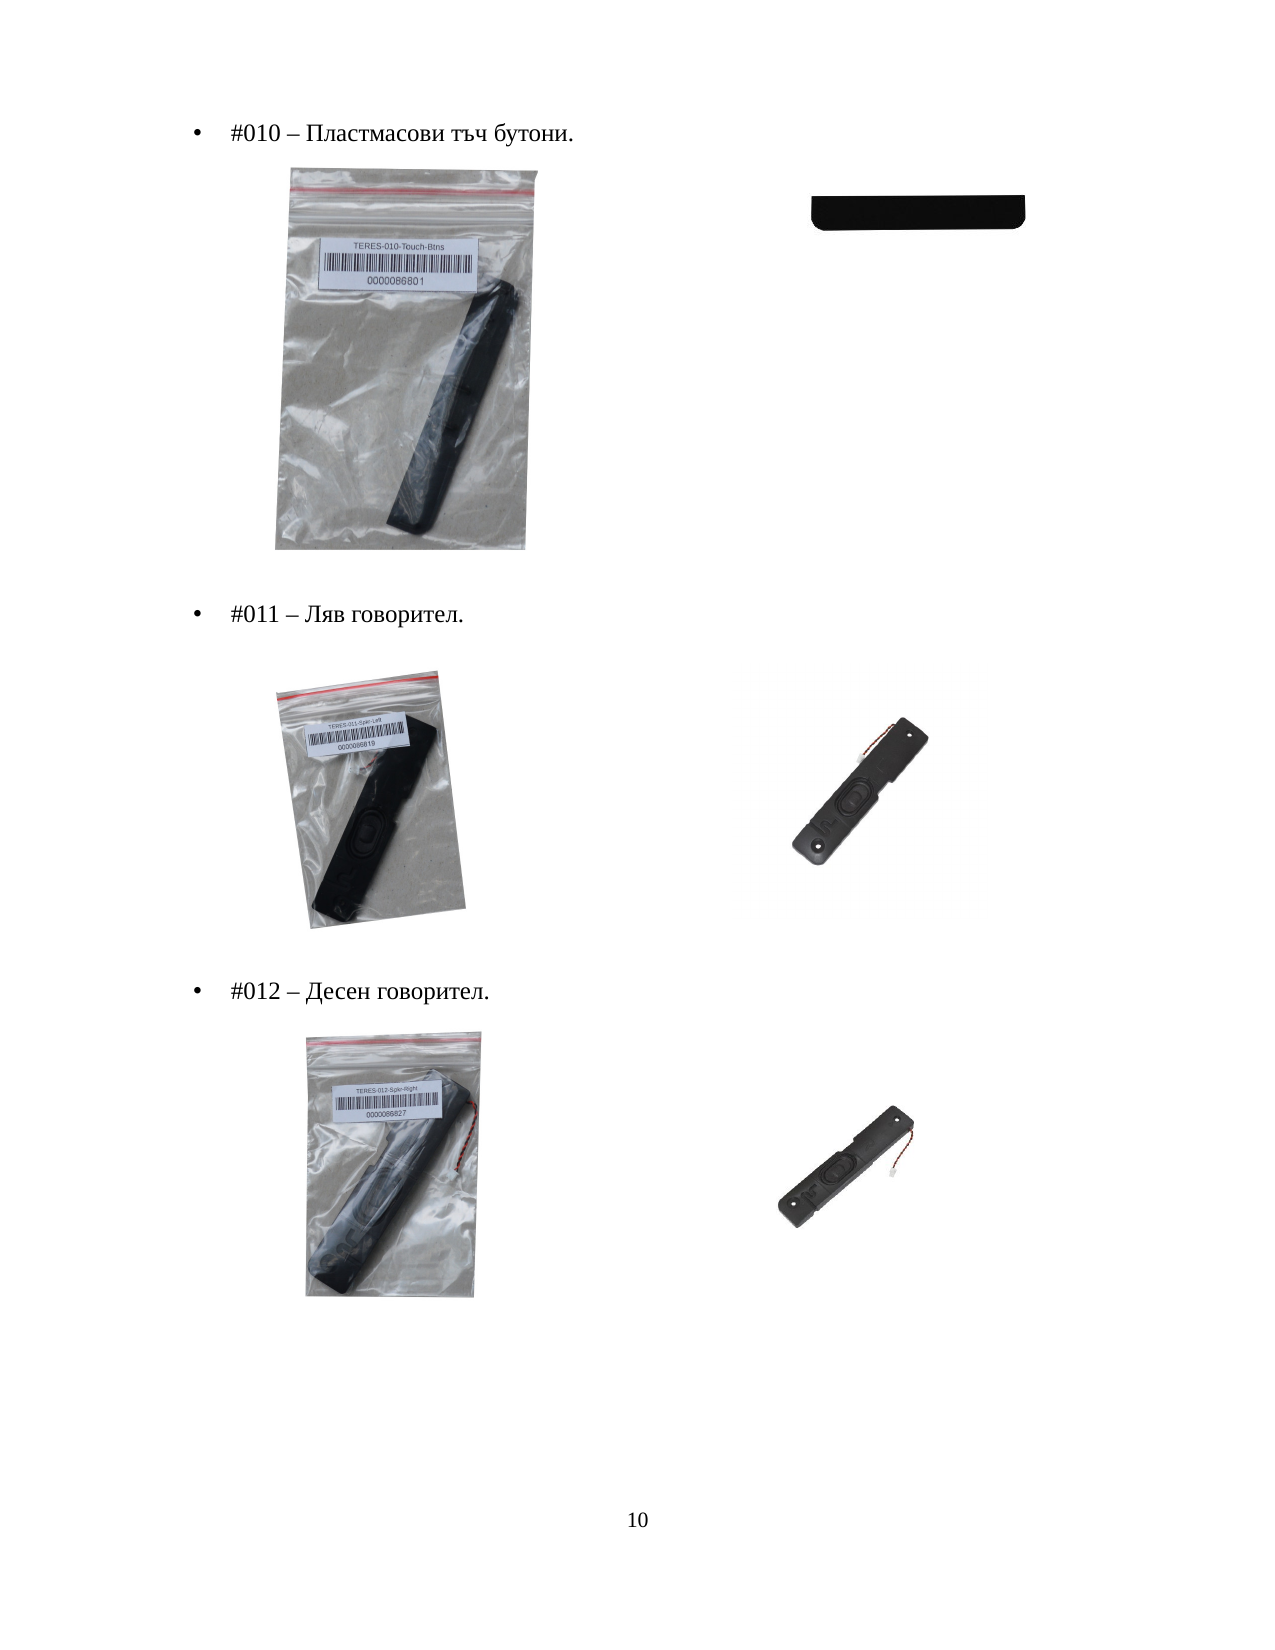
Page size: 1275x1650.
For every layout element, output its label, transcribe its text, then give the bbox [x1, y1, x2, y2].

picture [717, 1053, 959, 1279]
picture [732, 663, 988, 919]
list #010 – Пластмасови тъч бутони. [193, 118, 1157, 147]
picture [270, 663, 471, 936]
picture [206, 158, 607, 559]
picture [293, 1024, 494, 1305]
list #012 – Десен говорител. [193, 976, 1157, 1005]
picture [679, 158, 1157, 277]
list #011 – Ляв говорител. [193, 599, 1157, 628]
